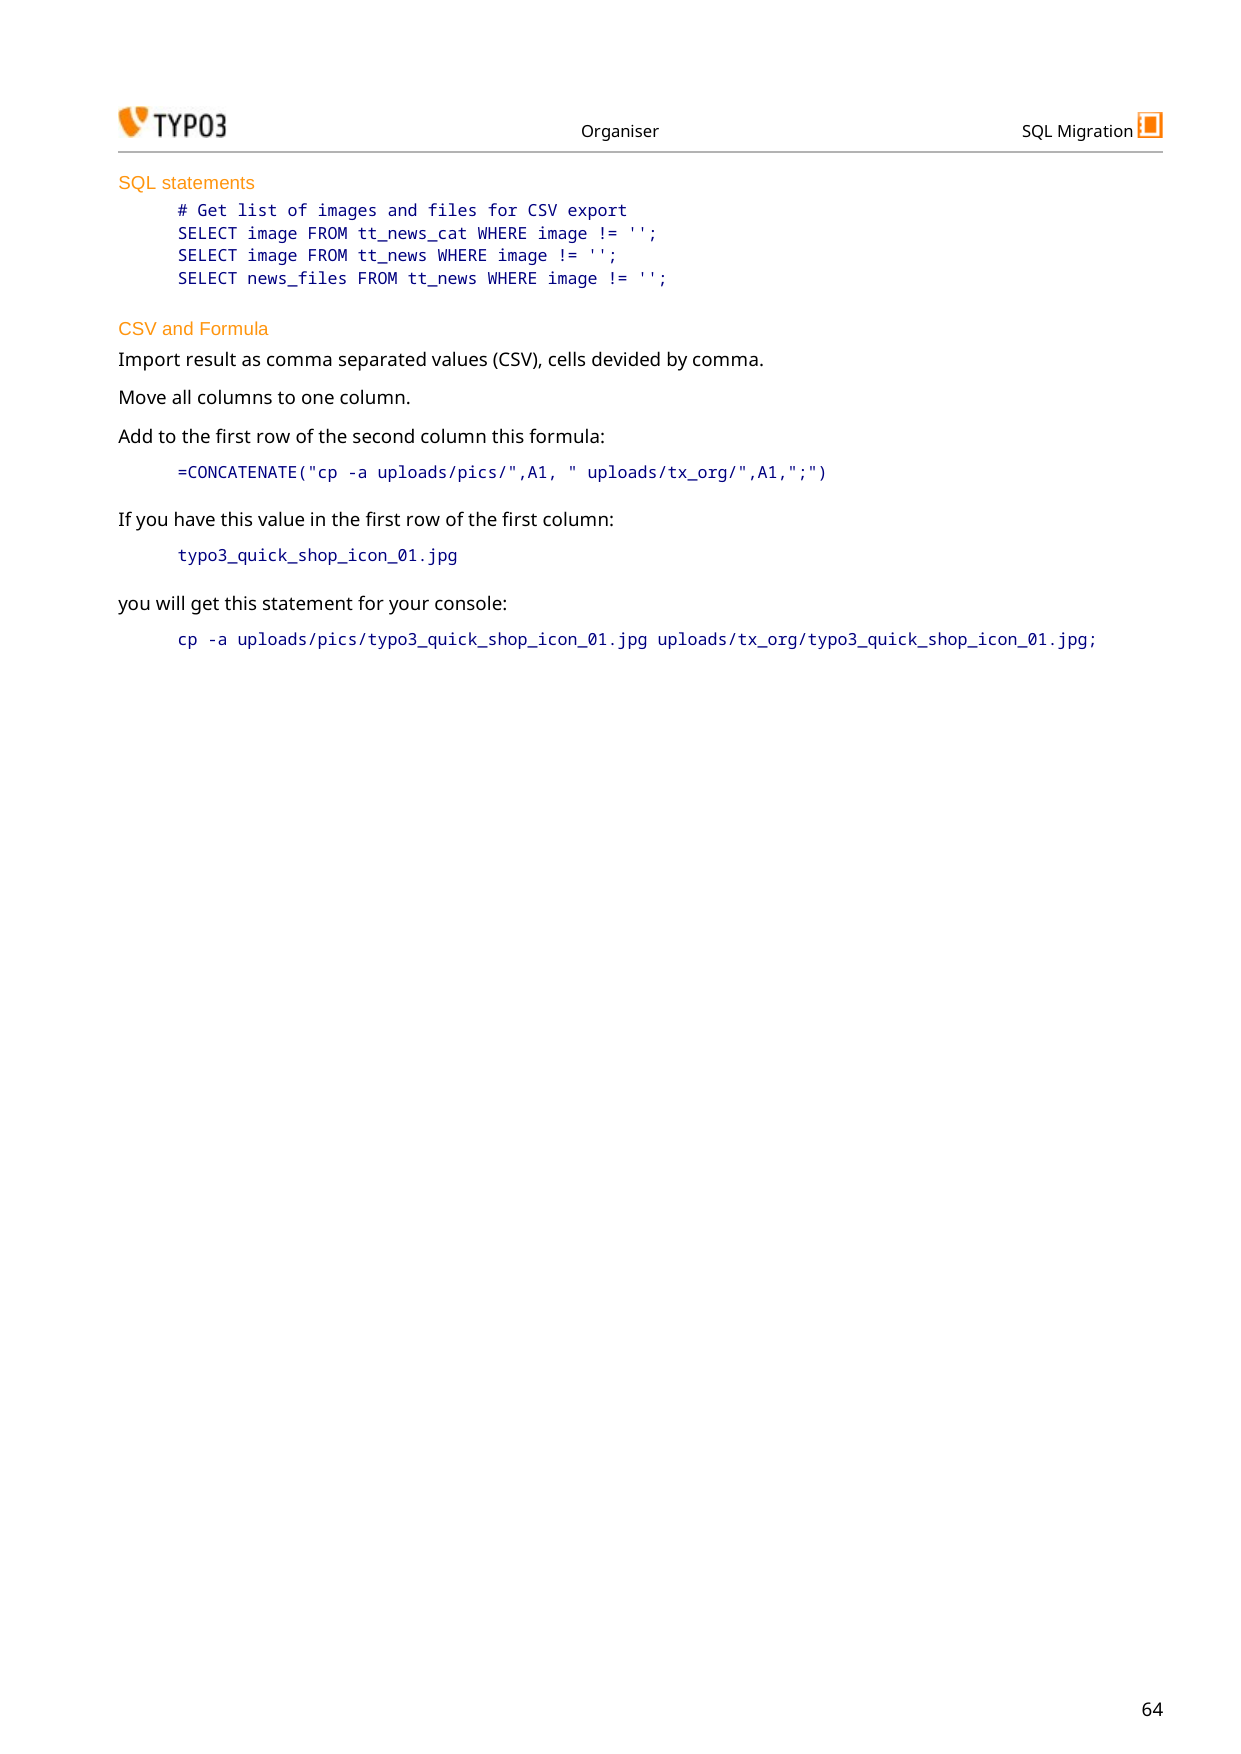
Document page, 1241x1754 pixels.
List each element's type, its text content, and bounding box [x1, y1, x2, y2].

subtitle SQL statements [118, 172, 1163, 193]
text SELECT image FROM tt_news_cat WHERE image != ''; [177, 222, 1163, 244]
picture [118, 106, 227, 138]
picture [1137, 112, 1163, 138]
text If you have this value in the first row of the first column: [118, 506, 1163, 532]
text =CONCATENATE("cp -a uploads/pics/",A1, " uploads/tx_org/",A1,";") [177, 461, 1163, 483]
text typo3_quick_shop_icon_01.jpg [177, 544, 1163, 567]
text SELECT news_files FROM tt_news WHERE image != ''; [177, 267, 1163, 289]
text Add to the first row of the second column this formula: [118, 422, 1163, 448]
subtitle CSV and Formula [118, 319, 1163, 340]
text Import result as comma separated values (CSV), cells devided by comma. [118, 346, 1163, 372]
text Move all columns to one column. [118, 384, 1163, 410]
text # Get list of images and files for CSV export [177, 199, 1163, 222]
text cp -a uploads/pics/typo3_quick_shop_icon_01.jpg uploads/tx_org/typo3_quick_shop_icon_01.jpg; [177, 628, 1163, 650]
text you will get this statement for your console: [118, 589, 1163, 615]
text SELECT image FROM tt_news WHERE image != ''; [177, 244, 1163, 267]
